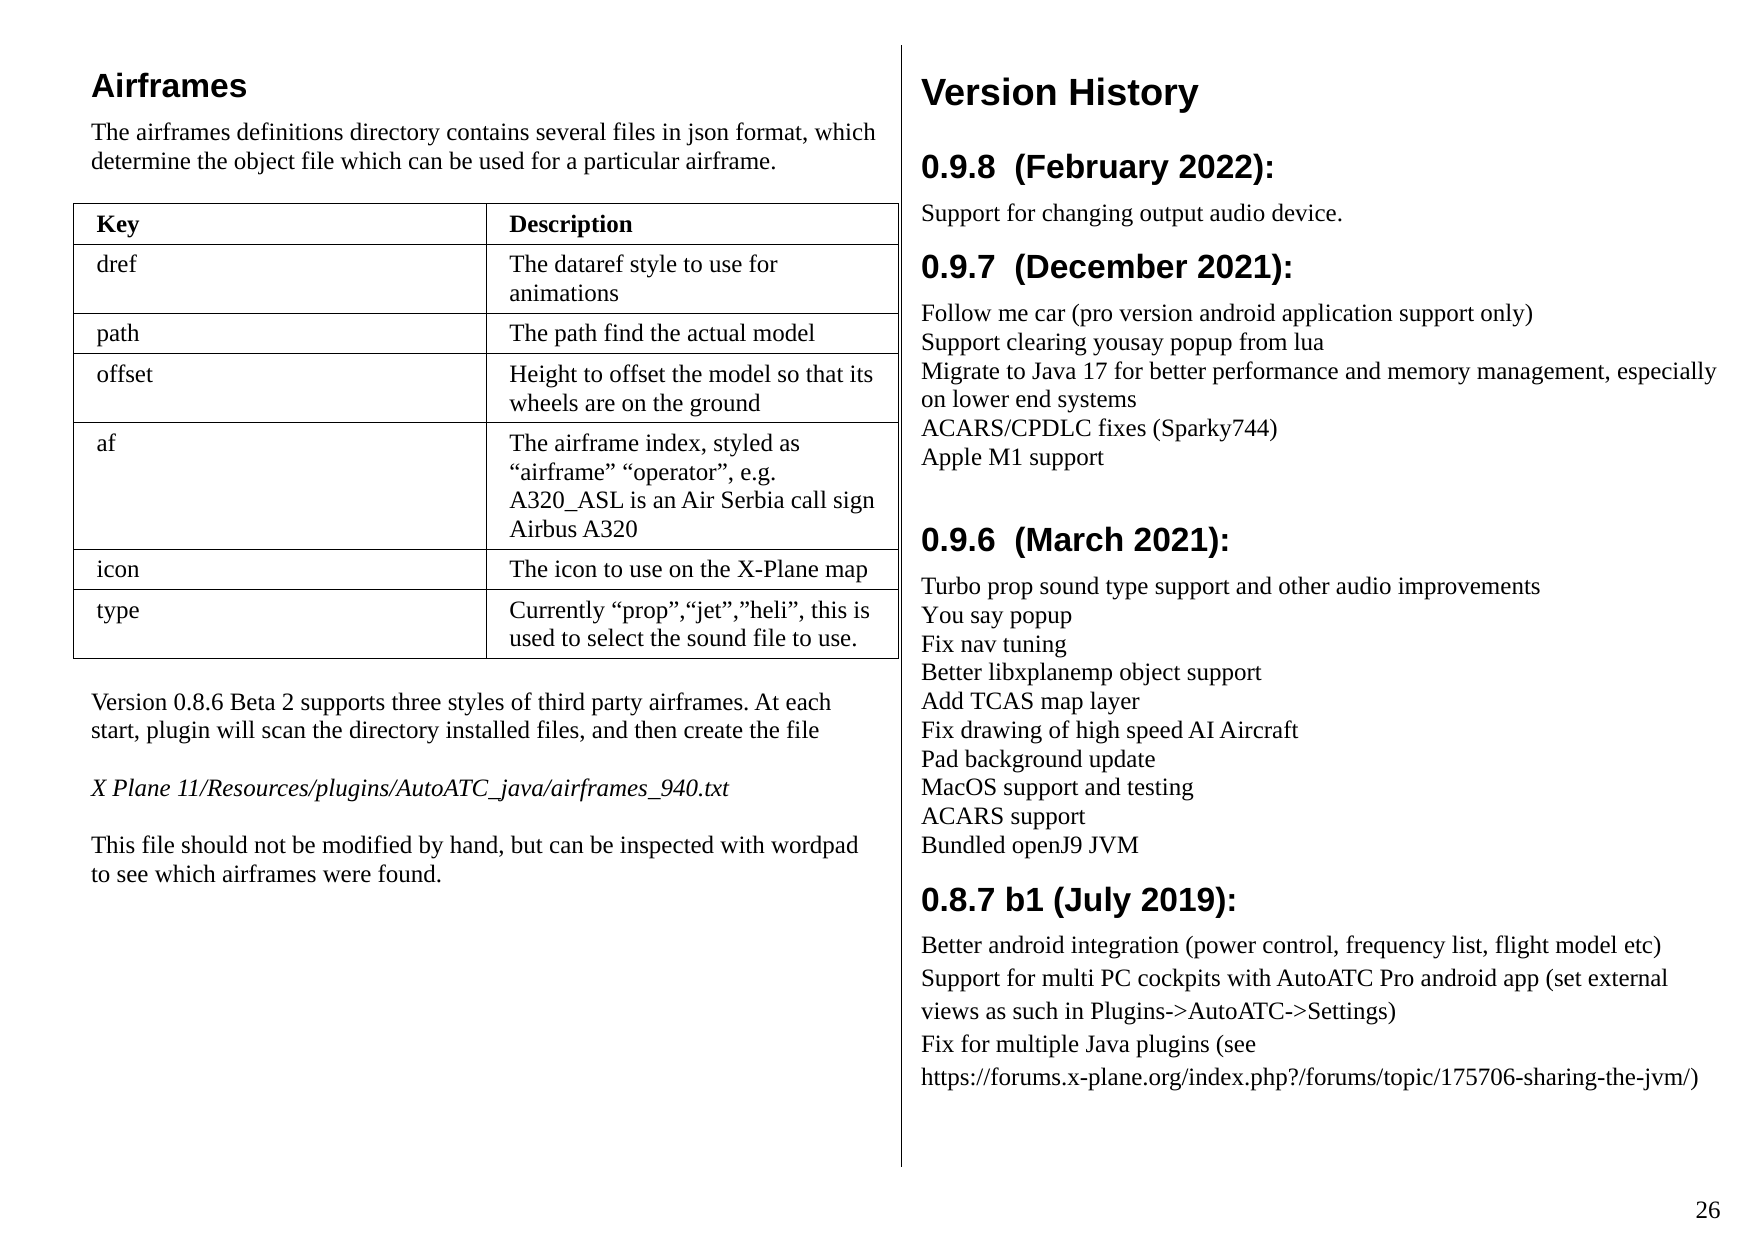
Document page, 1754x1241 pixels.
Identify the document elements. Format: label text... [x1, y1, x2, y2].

text Add TCAS map layer [921, 686, 1720, 715]
text Migrate to Java 17 for better performance and memory management, especially on lower end systems [921, 356, 1720, 413]
text MacOS support and testing [921, 772, 1720, 801]
text Better libxplanemp object support [921, 657, 1720, 686]
text Pad background update [921, 744, 1720, 772]
subtitle 0.8.7 b1 (July 2019): [921, 879, 1738, 918]
table_cell path [74, 314, 486, 353]
table_cell The path find the actual model [487, 314, 898, 353]
table_cell offset [74, 354, 486, 422]
subtitle Version History [921, 70, 1738, 114]
text Fix nav tuning [921, 629, 1720, 657]
table_cell The icon to use on the X-Plane map [487, 550, 898, 589]
table_cell Currently “prop”,“jet”,”heli”, this is used to select the sound file to use. [487, 590, 898, 658]
table_header Description [487, 204, 898, 244]
text Fix for multiple Java plugins (see https://forums.x-plane.org/index.php?/forums/topic/175706-sharing-the-jvm/) [921, 1029, 1720, 1091]
text Better android integration (power control, frequency list, flight model etc) [921, 930, 1720, 959]
text You say popup [921, 600, 1720, 629]
text Apple M1 support [921, 442, 1720, 471]
text ACARS/CPDLC fixes (Sparky744) [921, 413, 1720, 442]
subtitle 0.9.7 (December 2021): [921, 247, 1738, 286]
text Turbo prop sound type support and other audio improvements [921, 571, 1720, 600]
subtitle Airframes [91, 66, 898, 105]
text Support clearing yousay popup from lua [921, 327, 1720, 356]
text Fix drawing of high speed AI Aircraft [921, 715, 1720, 744]
table_cell type [74, 590, 486, 658]
table_cell af [74, 423, 486, 549]
text Support for multi PC cockpits with AutoATC Pro android app (set external views as such in Plugins->AutoATC->Settings) [921, 963, 1720, 1025]
text Follow me car (pro version android application support only) [921, 298, 1720, 327]
text ACARS support [921, 801, 1720, 830]
text The airframes definitions directory contains several files in json format, which determine the object file which can be used for a particular airframe. [91, 117, 881, 174]
text Support for changing output audio device. [921, 198, 1720, 227]
text Bundled openJ9 JVM [921, 830, 1720, 859]
table_cell The airframe index, styled as “airframe” “operator”, e.g. A320_ASL is an Air Serbia call sign Airbus A320 [487, 423, 898, 549]
subtitle 0.9.6 (March 2021): [921, 520, 1738, 559]
table_header Key [74, 204, 486, 244]
subtitle 0.9.8 (February 2022): [921, 147, 1738, 186]
table_cell icon [74, 550, 486, 589]
table_cell The dataref style to use for animations [487, 245, 898, 313]
text Version 0.8.6 Beta 2 supports three styles of third party airframes. At each start, plugin will scan the directory installed files, and then create the file [91, 687, 881, 744]
table_cell Height to offset the model so that its wheels are on the ground [487, 354, 898, 422]
text X Plane 11/Resources/plugins/AutoATC_java/airframes_940.txt [91, 773, 881, 802]
text This file should not be modified by hand, but can be inspected with wordpad to see which airframes were found. [91, 831, 881, 888]
table_cell dref [74, 245, 486, 313]
